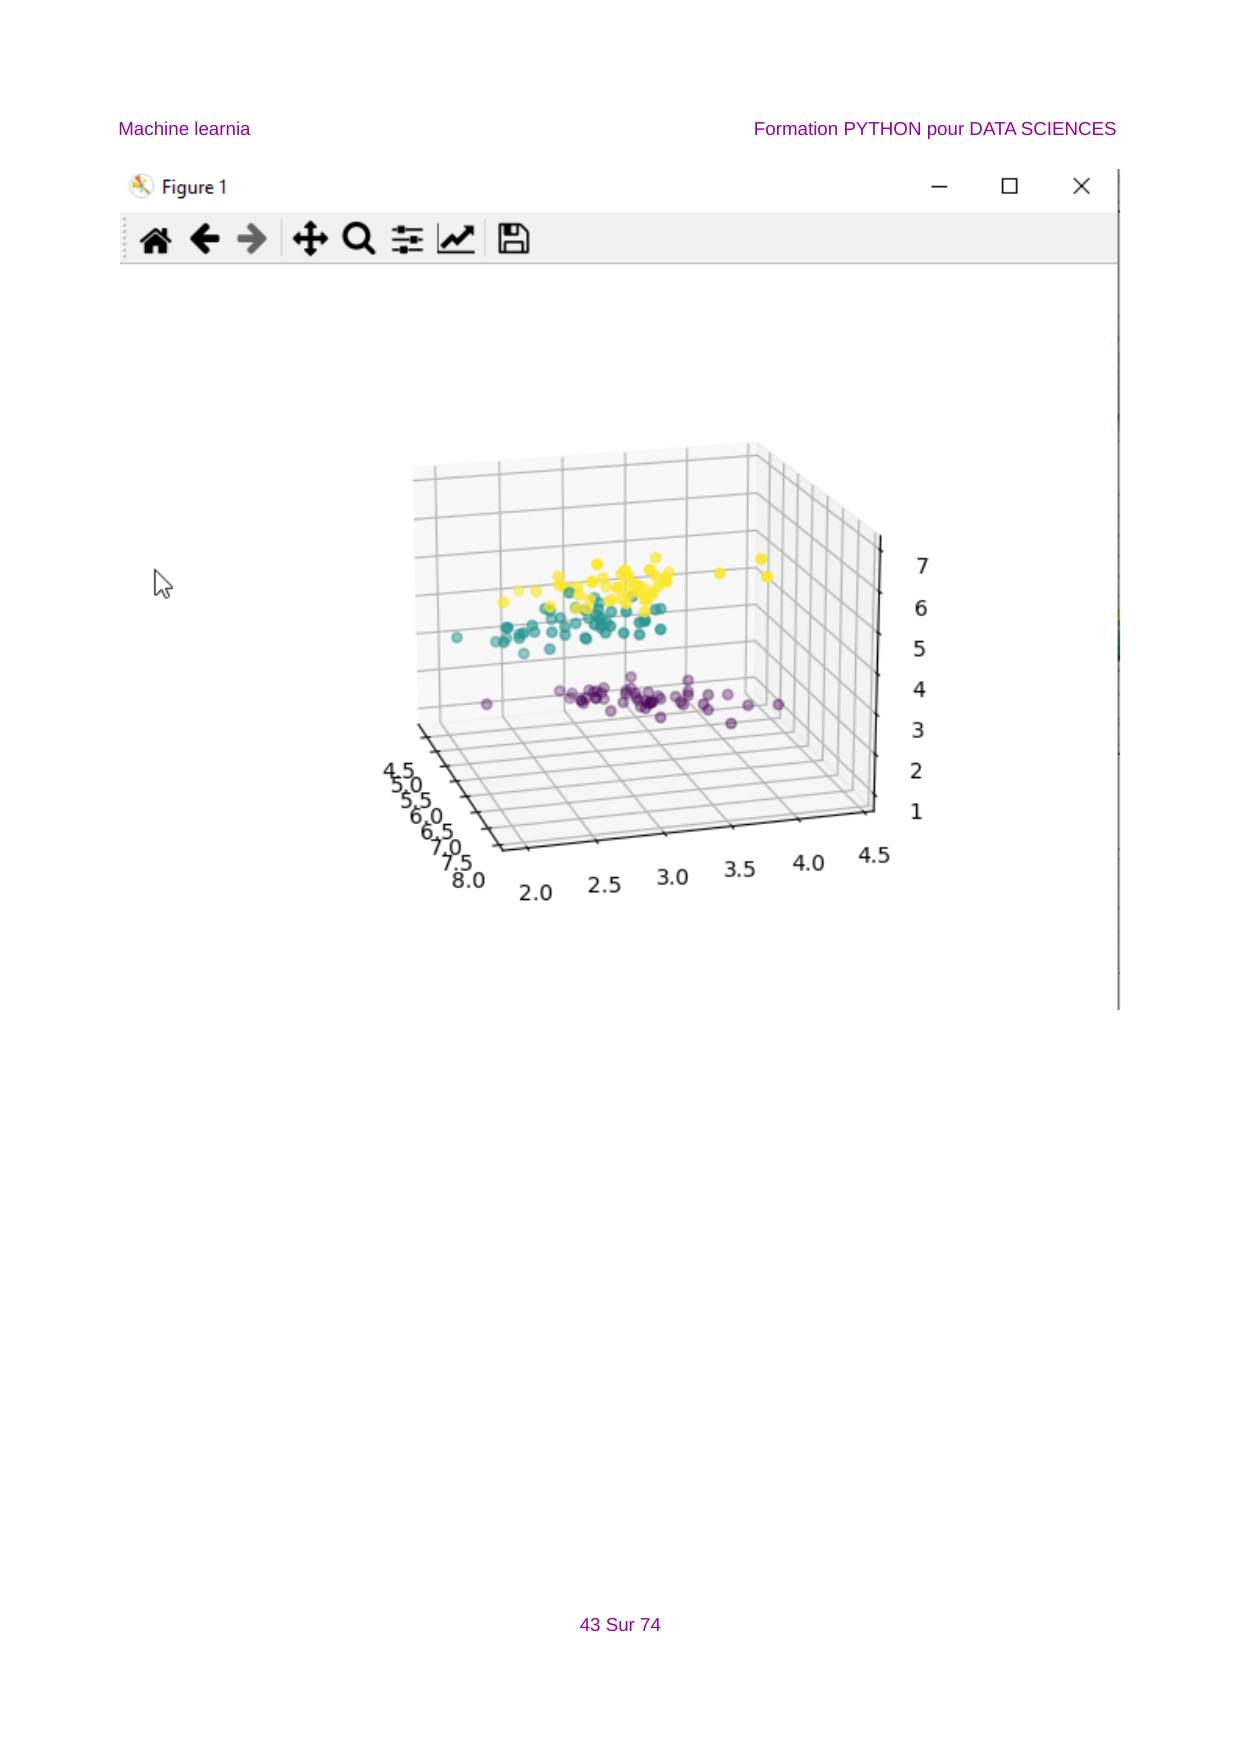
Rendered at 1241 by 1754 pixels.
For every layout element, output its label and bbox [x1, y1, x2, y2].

picture [120, 169, 1121, 1010]
